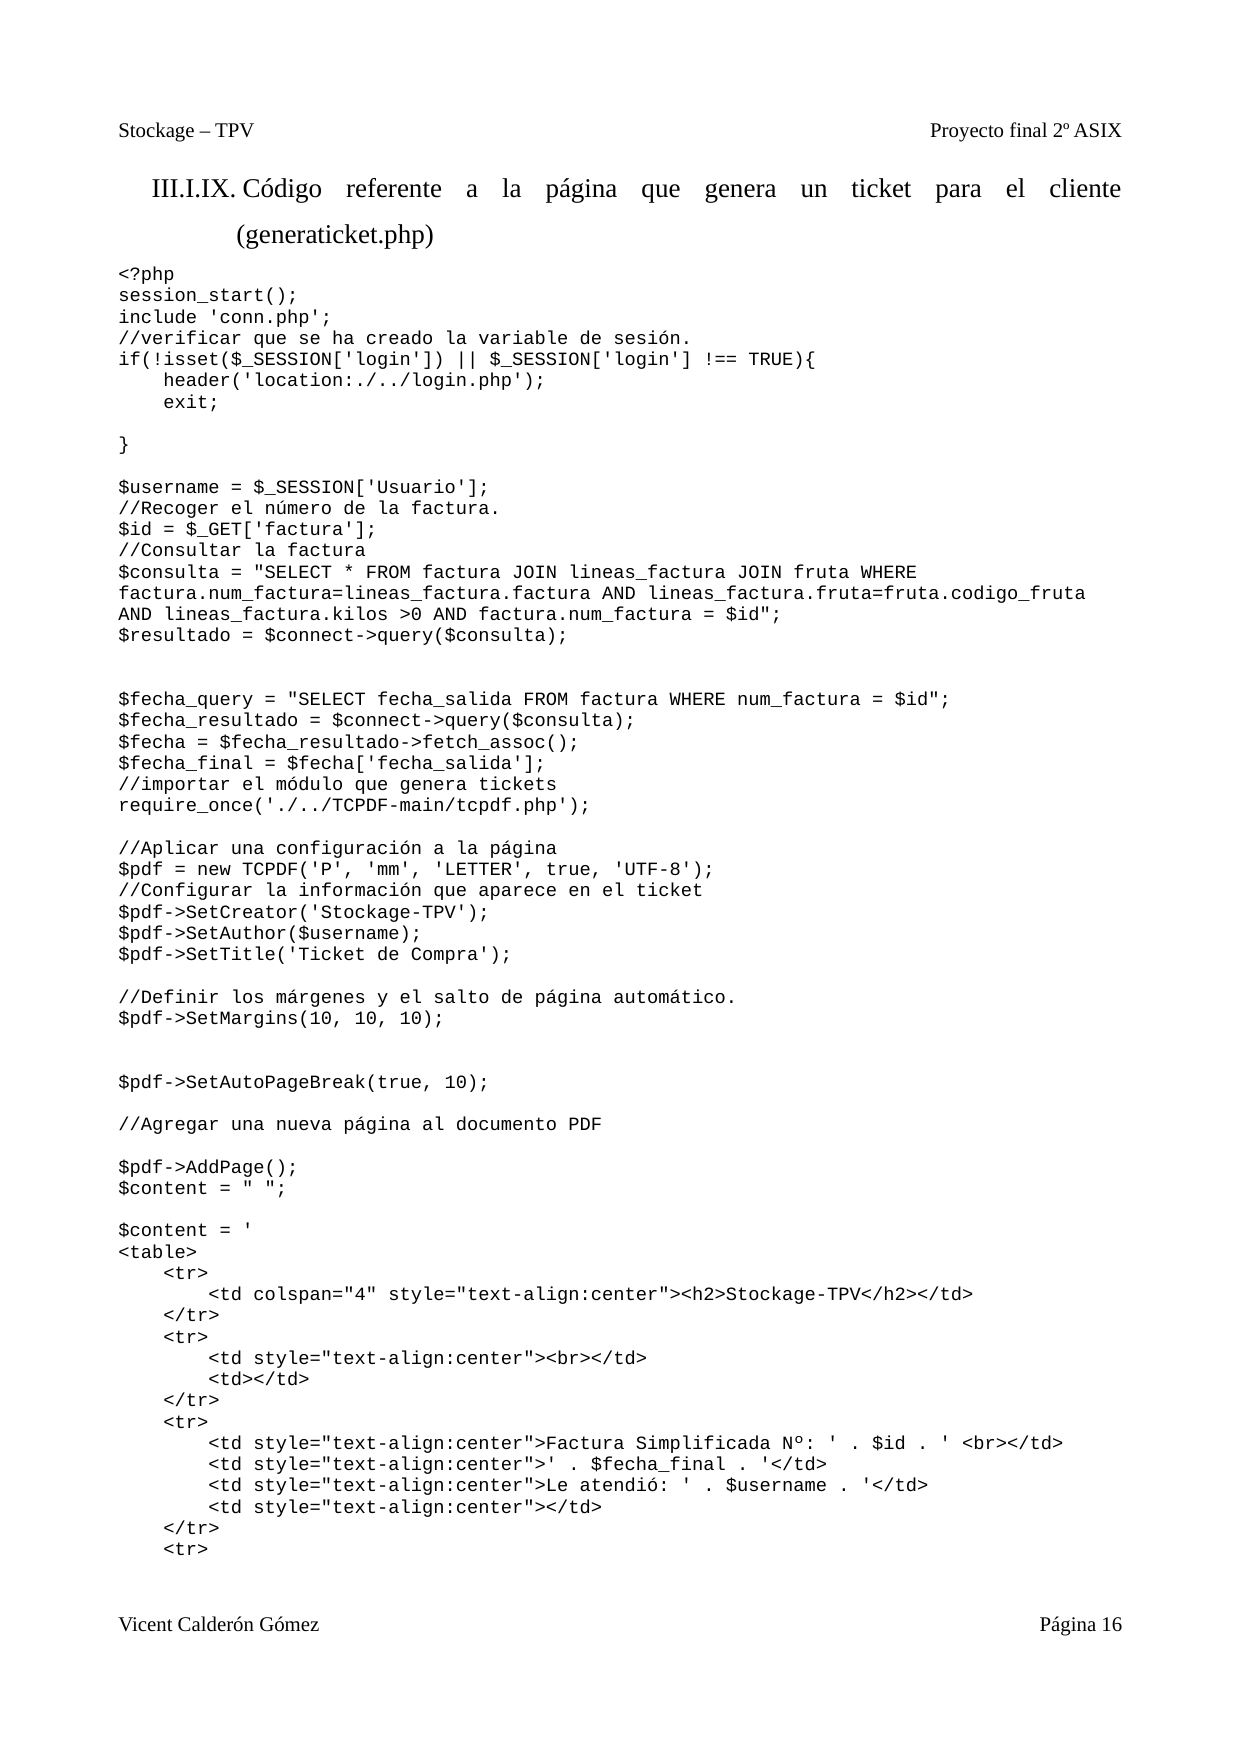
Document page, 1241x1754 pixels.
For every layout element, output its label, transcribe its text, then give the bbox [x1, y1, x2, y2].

text //Consultar la factura [118, 541, 1122, 562]
text //importar el módulo que genera tickets [118, 775, 1122, 796]
text <tr> [118, 1412, 1122, 1434]
text $fecha_query = "SELECT fecha_salida FROM factura WHERE num_factura = $id"; [118, 690, 1122, 711]
text $fecha_resultado = $connect->query($consulta); [118, 711, 1122, 732]
text $pdf->SetCreator('Stockage-TPV'); [118, 902, 1122, 924]
text </tr> [118, 1519, 1122, 1540]
text $username = $_SESSION['Usuario']; [118, 477, 1122, 499]
text require_once('./../TCPDF-main/tcpdf.php'); [118, 796, 1122, 817]
text header('location:./../login.php'); [118, 371, 1122, 392]
text <td style="text-align:center">Factura Simplificada Nº: ' . $id . ' <br></td> [118, 1434, 1122, 1455]
text $content = ' [118, 1221, 1122, 1242]
text <?php [118, 265, 1122, 286]
text $pdf->SetAuthor($username); [118, 924, 1122, 945]
text //Recoger el número de la factura. [118, 499, 1122, 520]
text $pdf = new TCPDF('P', 'mm', 'LETTER', true, 'UTF-8'); [118, 860, 1122, 881]
text $fecha = $fecha_resultado->fetch_assoc(); [118, 732, 1122, 754]
text <tr> [118, 1264, 1122, 1285]
text include 'conn.php'; [118, 307, 1122, 329]
text $pdf->SetAutoPageBreak(true, 10); [118, 1072, 1122, 1094]
text //Definir los márgenes y el salto de página automático. [118, 987, 1122, 1009]
text } [118, 435, 1122, 456]
text $pdf->SetTitle('Ticket de Compra'); [118, 945, 1122, 966]
text <tr> [118, 1327, 1122, 1349]
text $fecha_final = $fecha['fecha_salida']; [118, 754, 1122, 775]
text <td style="text-align:center"><br></td> [118, 1349, 1122, 1370]
text <td colspan="4" style="text-align:center"><h2>Stockage-TPV</h2></td> [118, 1285, 1122, 1306]
text $content = " "; [118, 1179, 1122, 1200]
text <td style="text-align:center"></td> [118, 1497, 1122, 1519]
text <tr> [118, 1540, 1122, 1561]
text if(!isset($_SESSION['login']) || $_SESSION['login'] !== TRUE){ [118, 350, 1122, 371]
text //Aplicar una configuración a la página [118, 839, 1122, 860]
text <td style="text-align:center">' . $fecha_final . '</td> [118, 1455, 1122, 1476]
text //verificar que se ha creado la variable de sesión. [118, 329, 1122, 350]
subtitle Código referente a la página que genera un ticket para el cliente (generaticket.php) [236, 172, 1122, 249]
text $consulta = "SELECT * FROM factura JOIN lineas_factura JOIN fruta WHERE factura.num_factura=lineas_factura.factura AND lineas_factura.fruta=fruta.codigo_fruta AND lineas_factura.kilos >0 AND factura.num_factura = $id"; [118, 562, 1122, 626]
text $id = $_GET['factura']; [118, 520, 1122, 541]
text //Agregar una nueva página al documento PDF [118, 1115, 1122, 1136]
text $resultado = $connect->query($consulta); [118, 626, 1122, 647]
text <td></td> [118, 1370, 1122, 1391]
text $pdf->SetMargins(10, 10, 10); [118, 1009, 1122, 1030]
text </tr> [118, 1306, 1122, 1327]
text <table> [118, 1242, 1122, 1264]
text //Configurar la información que aparece en el ticket [118, 881, 1122, 902]
text <td style="text-align:center">Le atendió: ' . $username . '</td> [118, 1476, 1122, 1497]
text $pdf->AddPage(); [118, 1157, 1122, 1179]
text session_start(); [118, 286, 1122, 307]
text exit; [118, 392, 1122, 414]
text </tr> [118, 1391, 1122, 1412]
